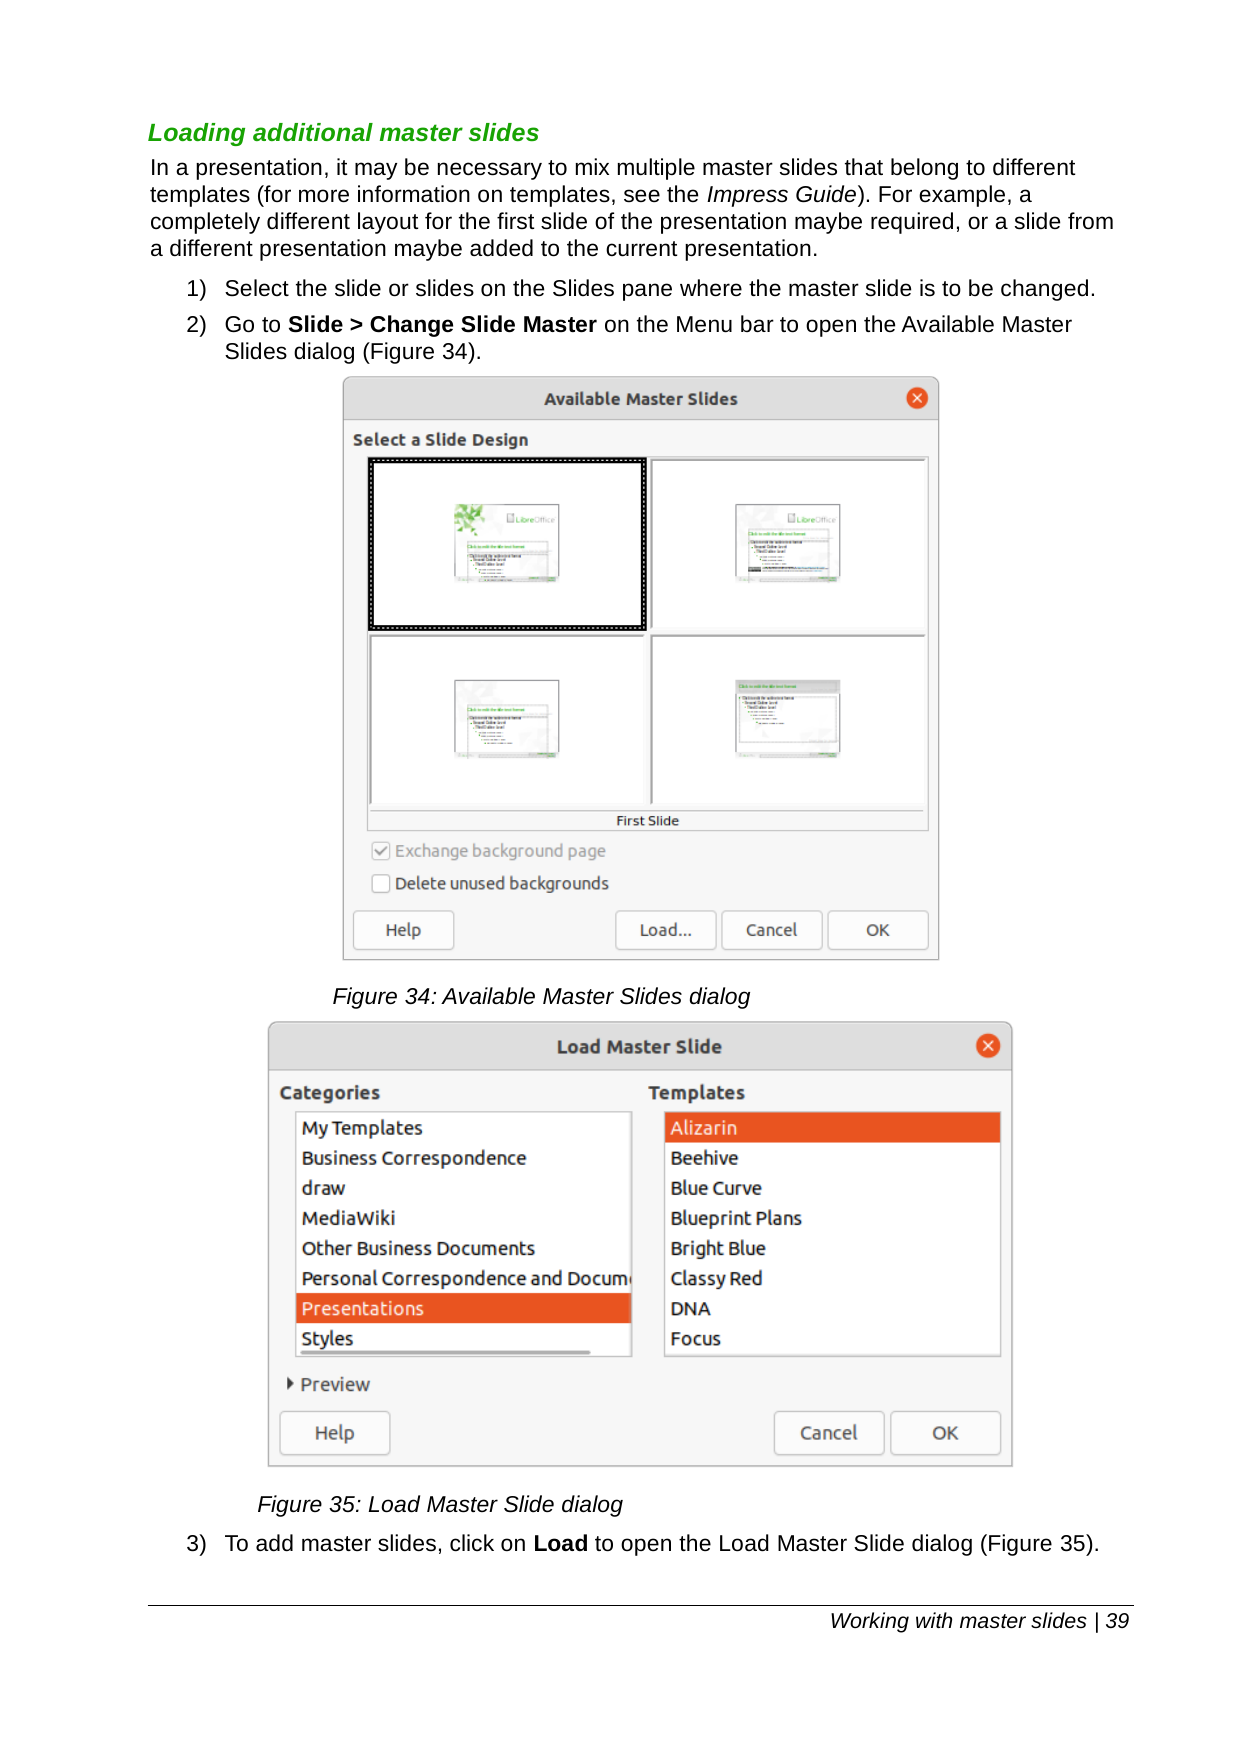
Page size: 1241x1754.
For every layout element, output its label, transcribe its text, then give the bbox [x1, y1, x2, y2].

list Select the slide or slides on the Slides pane where the master slide is to be changed. [207, 274, 1134, 301]
text Figure 35: Load Master Slide dialog [257, 1491, 1025, 1518]
text In a presentation, it may be necessary to mix multiple master slides that belong to different templates (for more information on templates, see the Impress Guide). For example, a completely different layout for the first slide of the presentation maybe required, or a slide from a different presentation maybe added to the current presentation. [150, 153, 1134, 262]
picture [257, 1021, 1025, 1479]
picture [332, 376, 949, 971]
list Go to Slide > Change Slide Master on the Menu bar to open the Available Master Slides dialog (Figure 34). [207, 310, 1134, 364]
subtitle Loading additional master slides [148, 118, 1134, 147]
list To add master slides, click on Load to open the Load Master Slide dialog (Figure 35). [207, 1530, 1134, 1557]
text Figure 34: Available Master Slides dialog [332, 983, 949, 1010]
